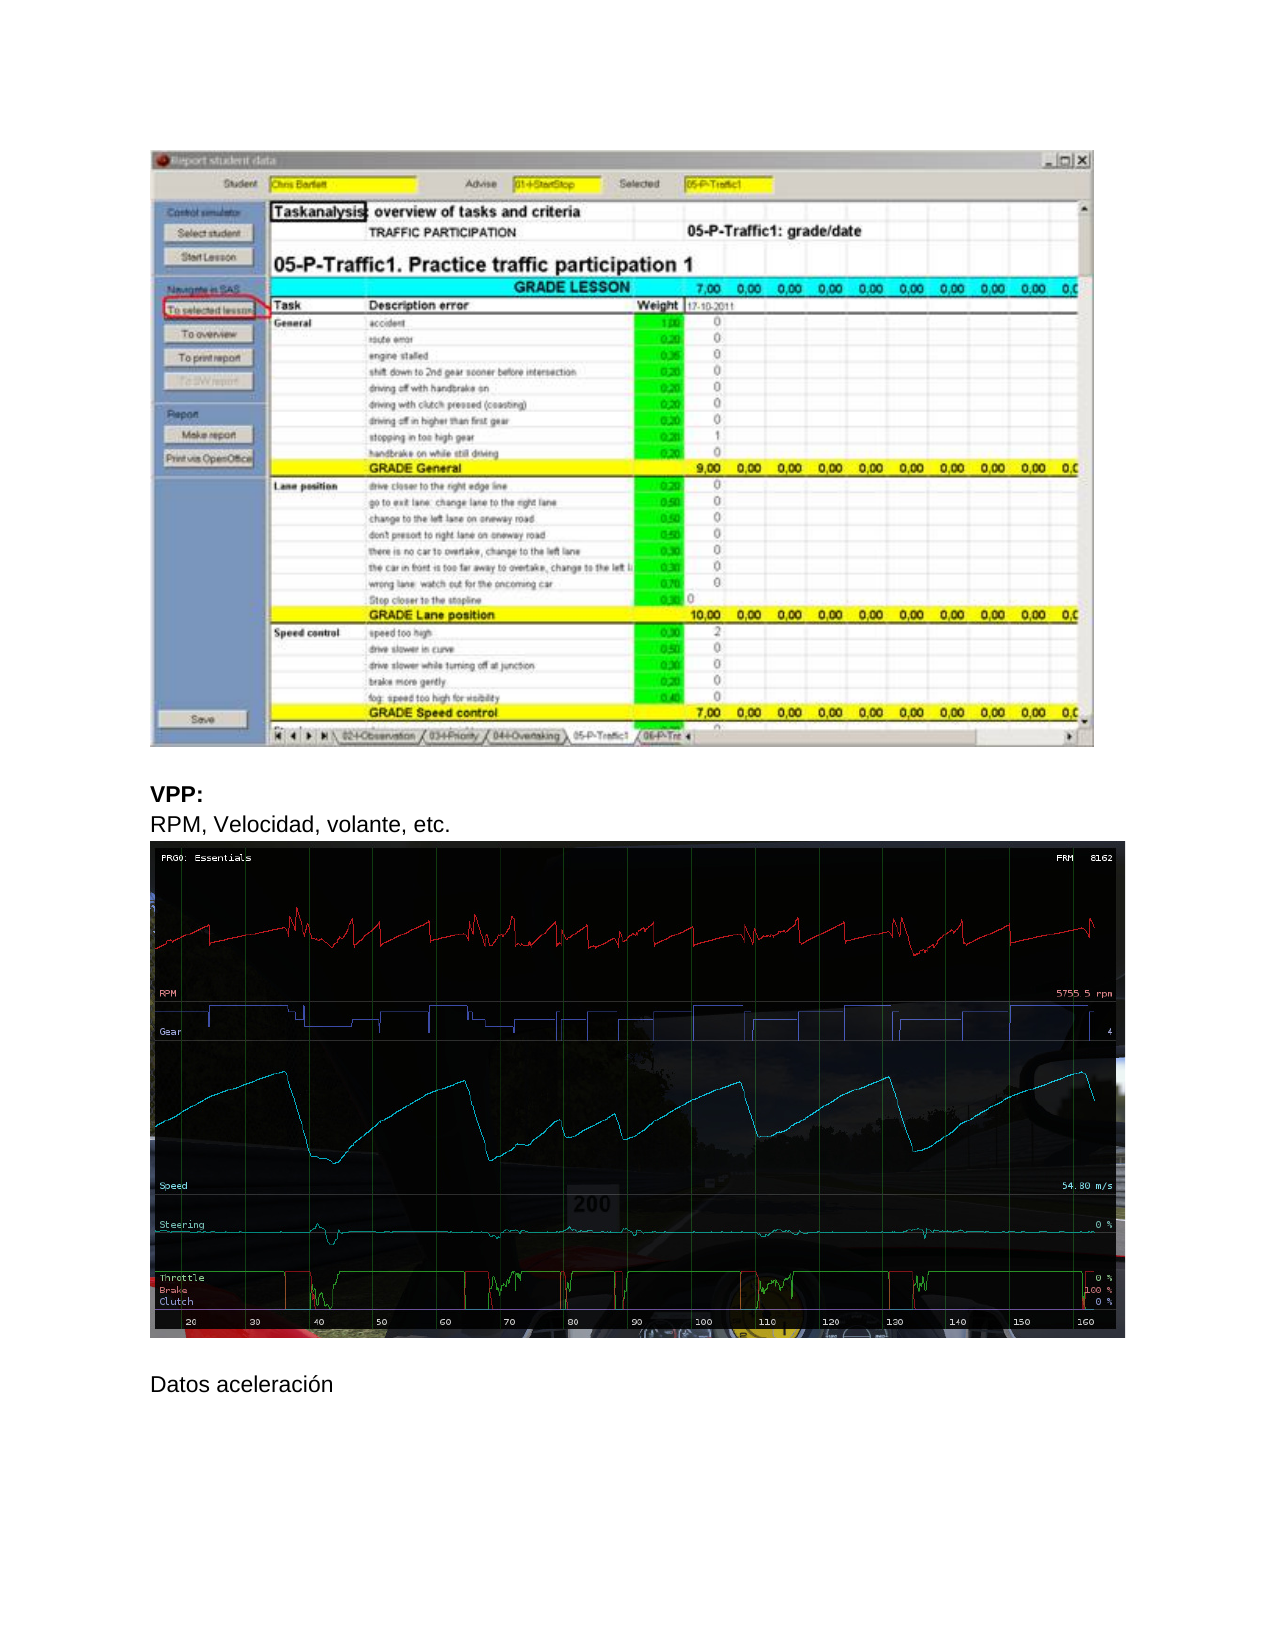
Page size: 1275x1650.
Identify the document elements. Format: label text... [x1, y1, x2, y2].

text Datos aceleración [150, 1371, 1125, 1398]
text VPP: [150, 781, 1125, 807]
text RPM, Velocidad, volante, etc. [150, 811, 1125, 837]
picture [150, 150, 1094, 747]
picture [150, 841, 1125, 1338]
